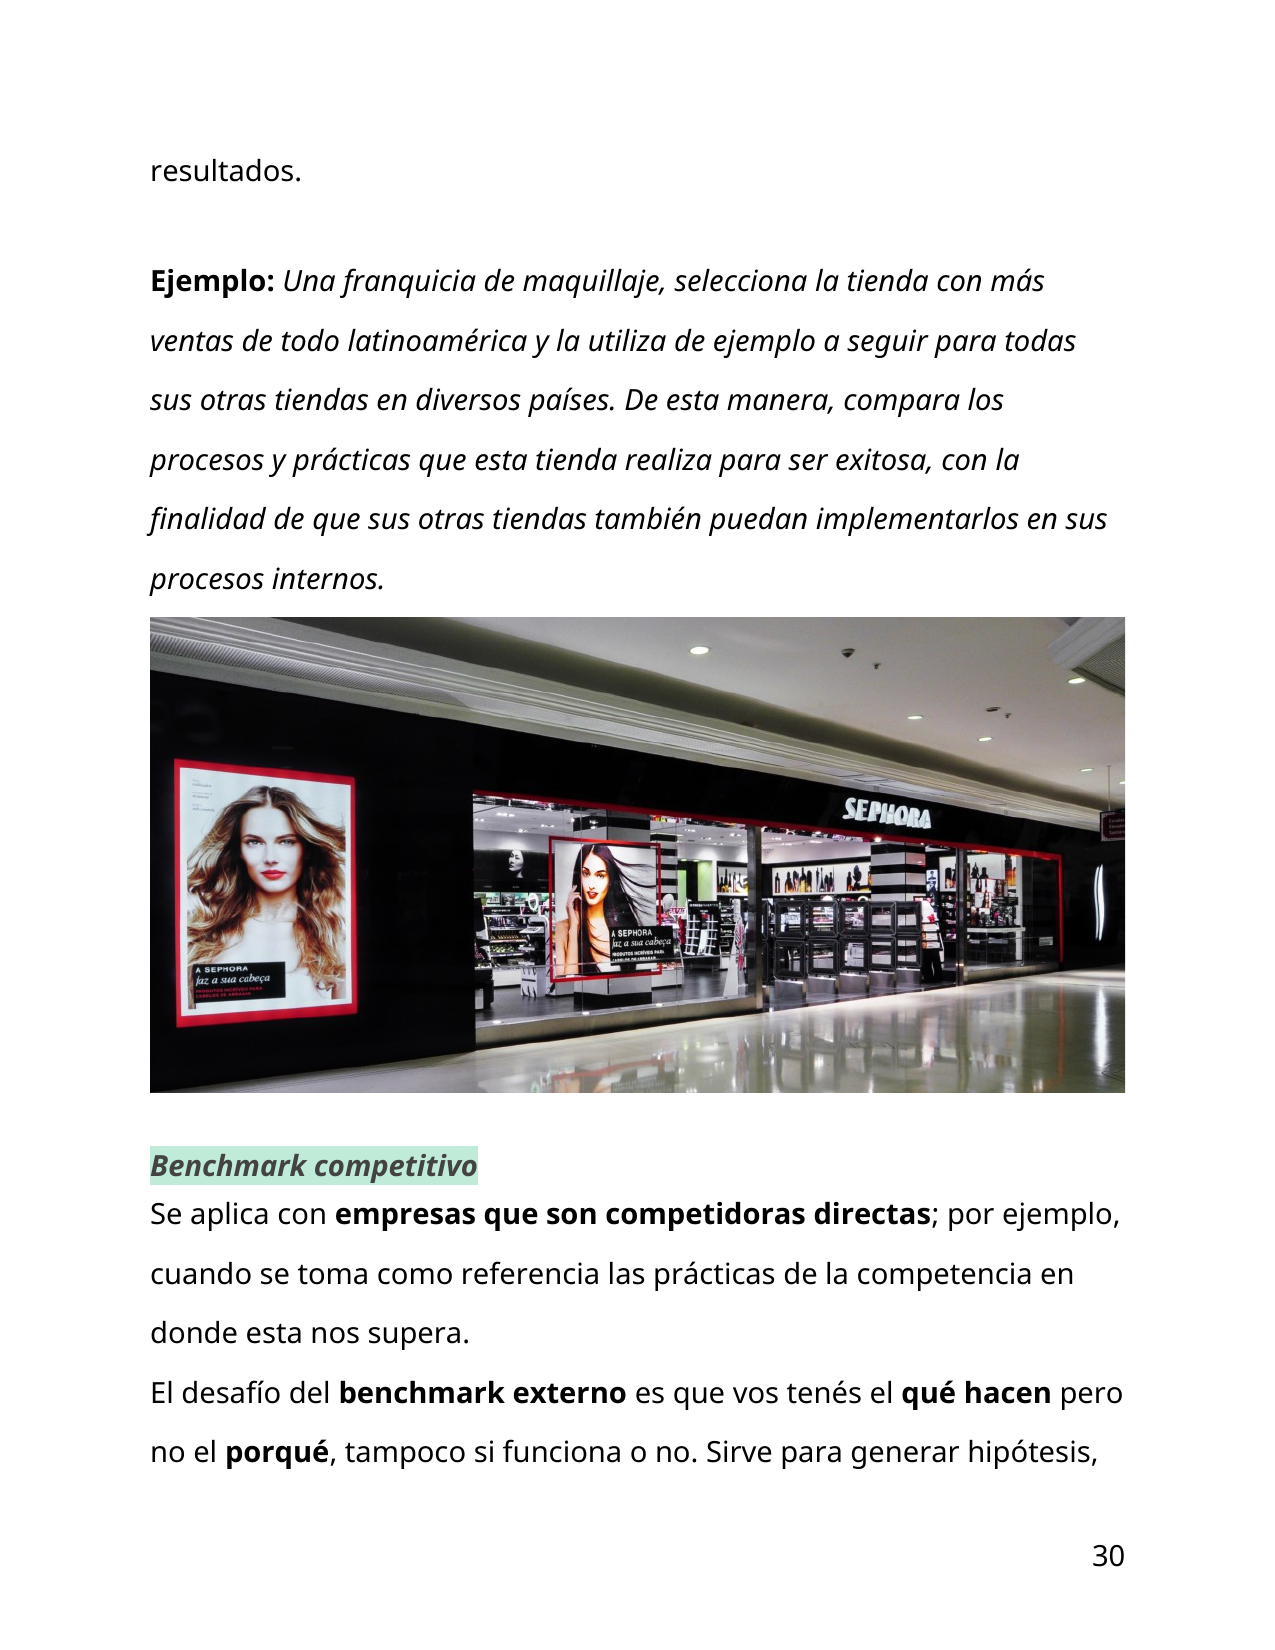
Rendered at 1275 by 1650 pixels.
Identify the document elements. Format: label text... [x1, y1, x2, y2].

text El desafío del benchmark externo es que vos tenés el qué hacen pero no el porqué, tampoco si funciona o no. Sirve para generar hipótesis, [150, 1372, 1125, 1471]
text Ejemplo: Una franquicia de maquillaje, selecciona la tienda con más ventas de todo latinoamérica y la utiliza de ejemplo a seguir para todas sus otras tiendas en diversos países. De esta manera, compara los procesos y prácticas que esta tienda realiza para ser exitosa, con la finalidad de que sus otras tiendas también puedan implementarlos en sus procesos internos. [150, 261, 1125, 598]
picture [150, 617, 1125, 1093]
subtitle Benchmark competitivo [478, 1146, 1125, 1185]
text Se aplica con empresas que son competidoras directas; por ejemplo, cuando se toma como referencia las prácticas de la competencia en donde esta nos supera. [150, 1193, 1125, 1352]
text resultados. [150, 150, 1125, 190]
